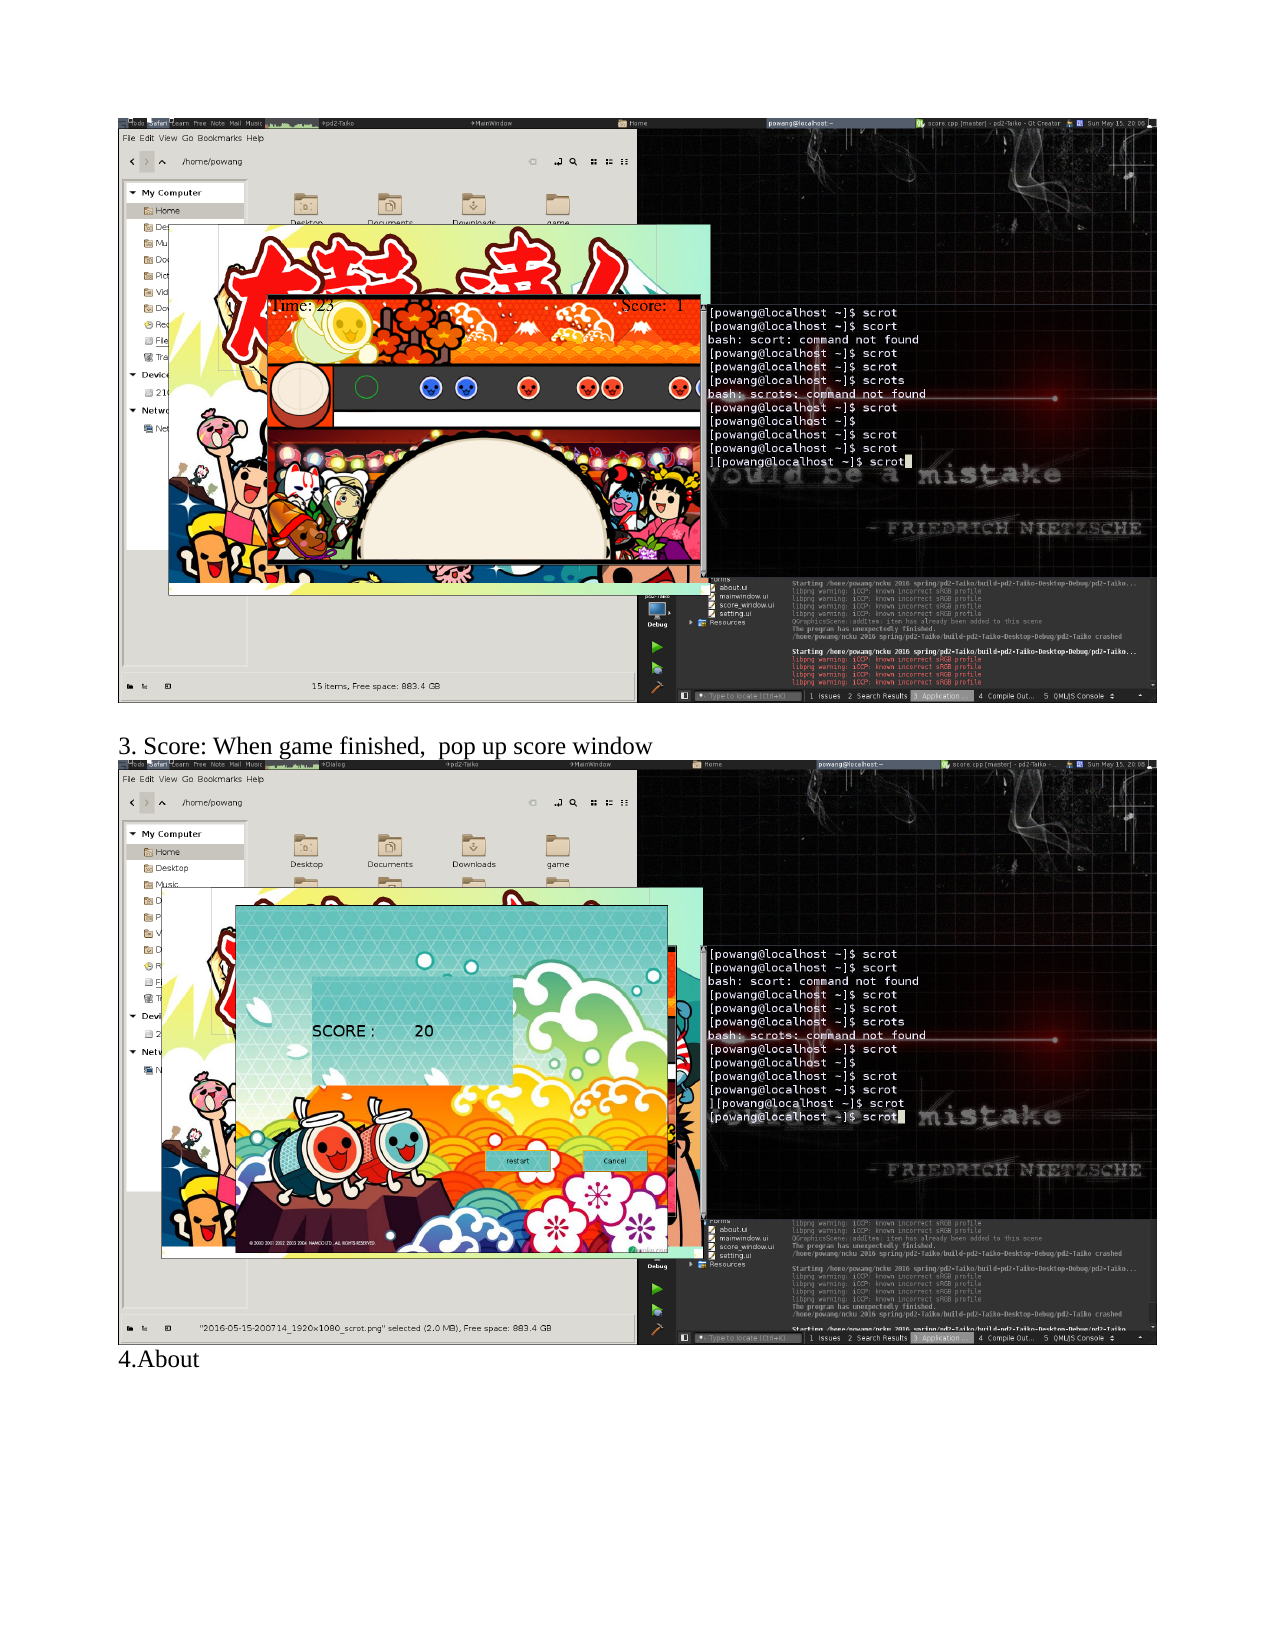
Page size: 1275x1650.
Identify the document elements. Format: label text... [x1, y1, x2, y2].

picture [118, 760, 1157, 1345]
text 4.About [118, 1345, 1157, 1373]
picture [118, 118, 1157, 703]
text 3. Score: When game finished, pop up score window [118, 731, 1157, 760]
